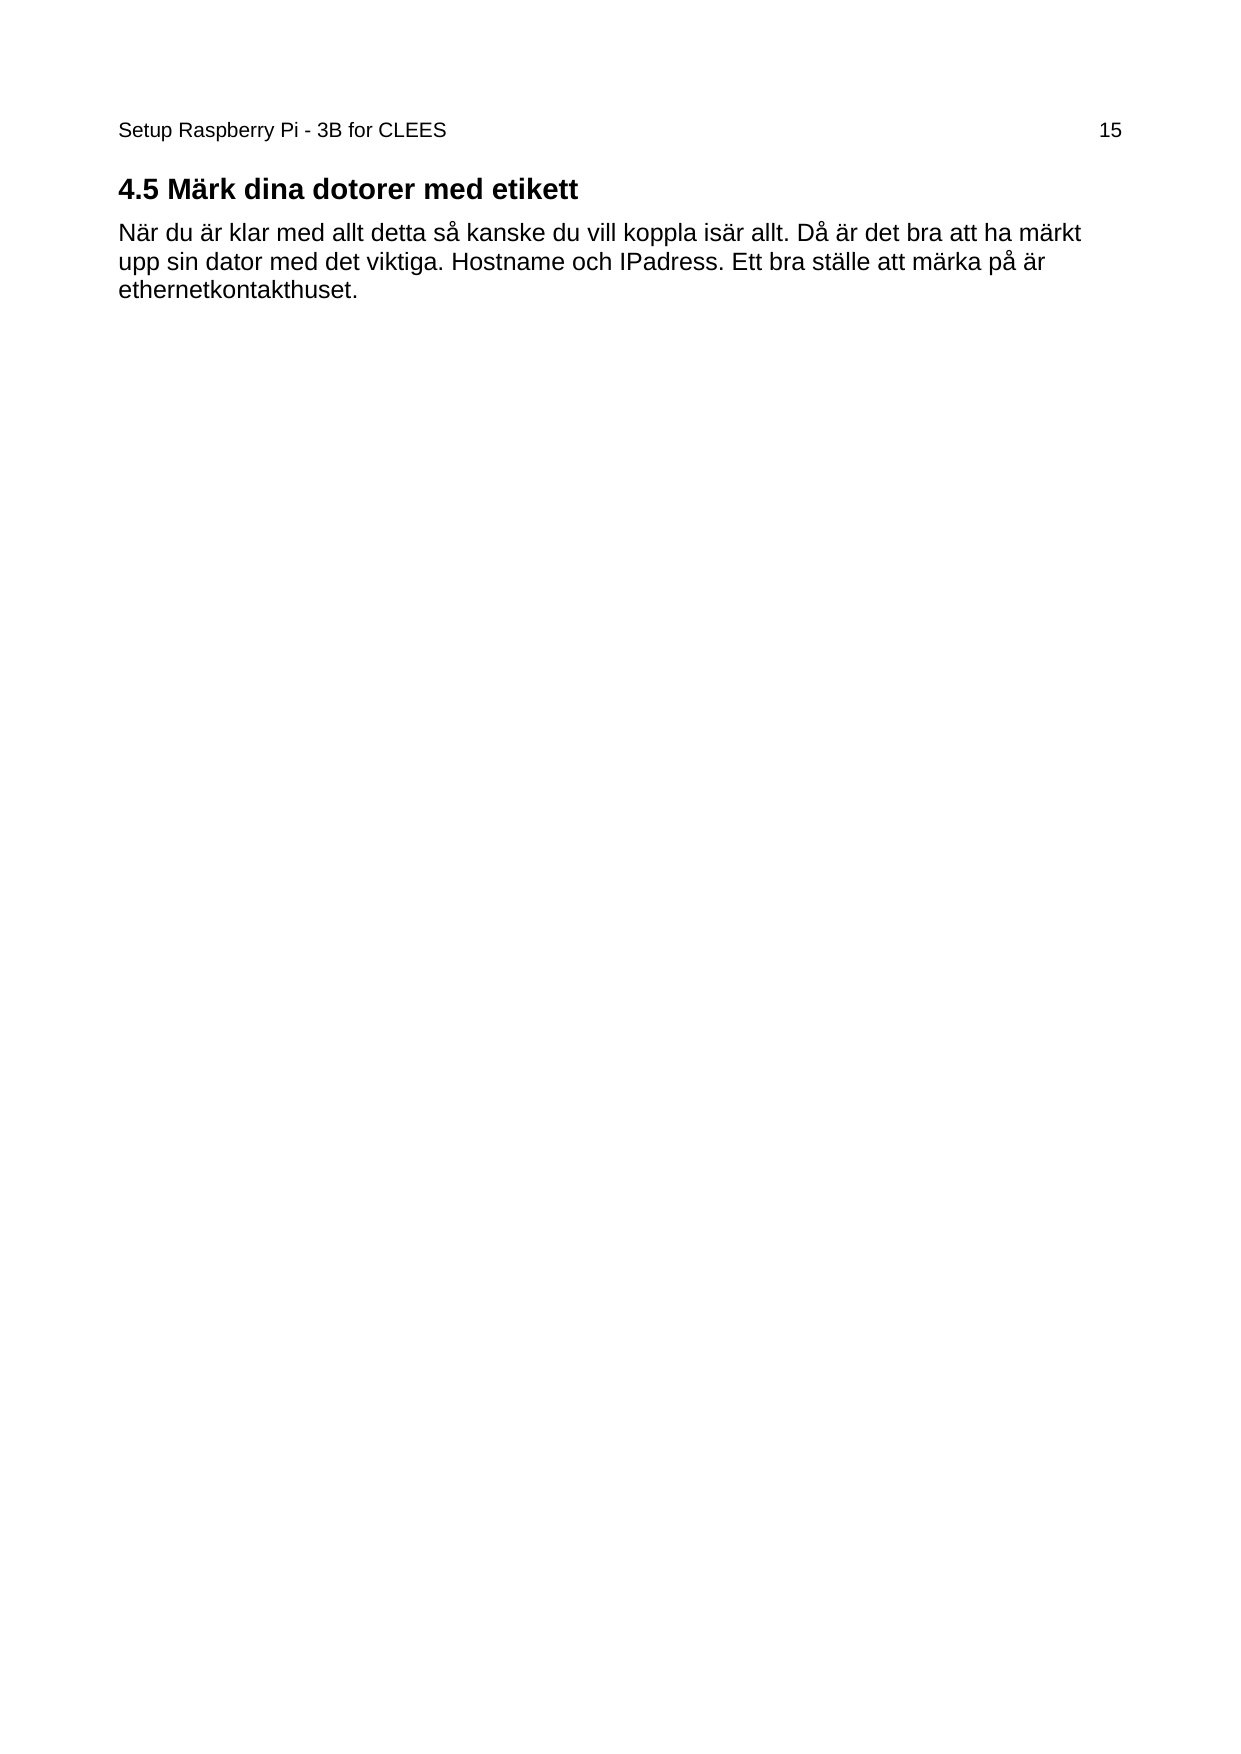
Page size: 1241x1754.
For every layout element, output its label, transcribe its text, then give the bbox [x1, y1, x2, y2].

text När du är klar med allt detta så kanske du vill koppla isär allt. Då är det bra att ha märkt upp sin dator med det viktiga. Hostname och IPadress. Ett bra ställe att märka på är ethernetkontakthuset. [118, 218, 1122, 304]
subtitle 4.5 Märk dina dotorer med etikett [118, 172, 1122, 205]
